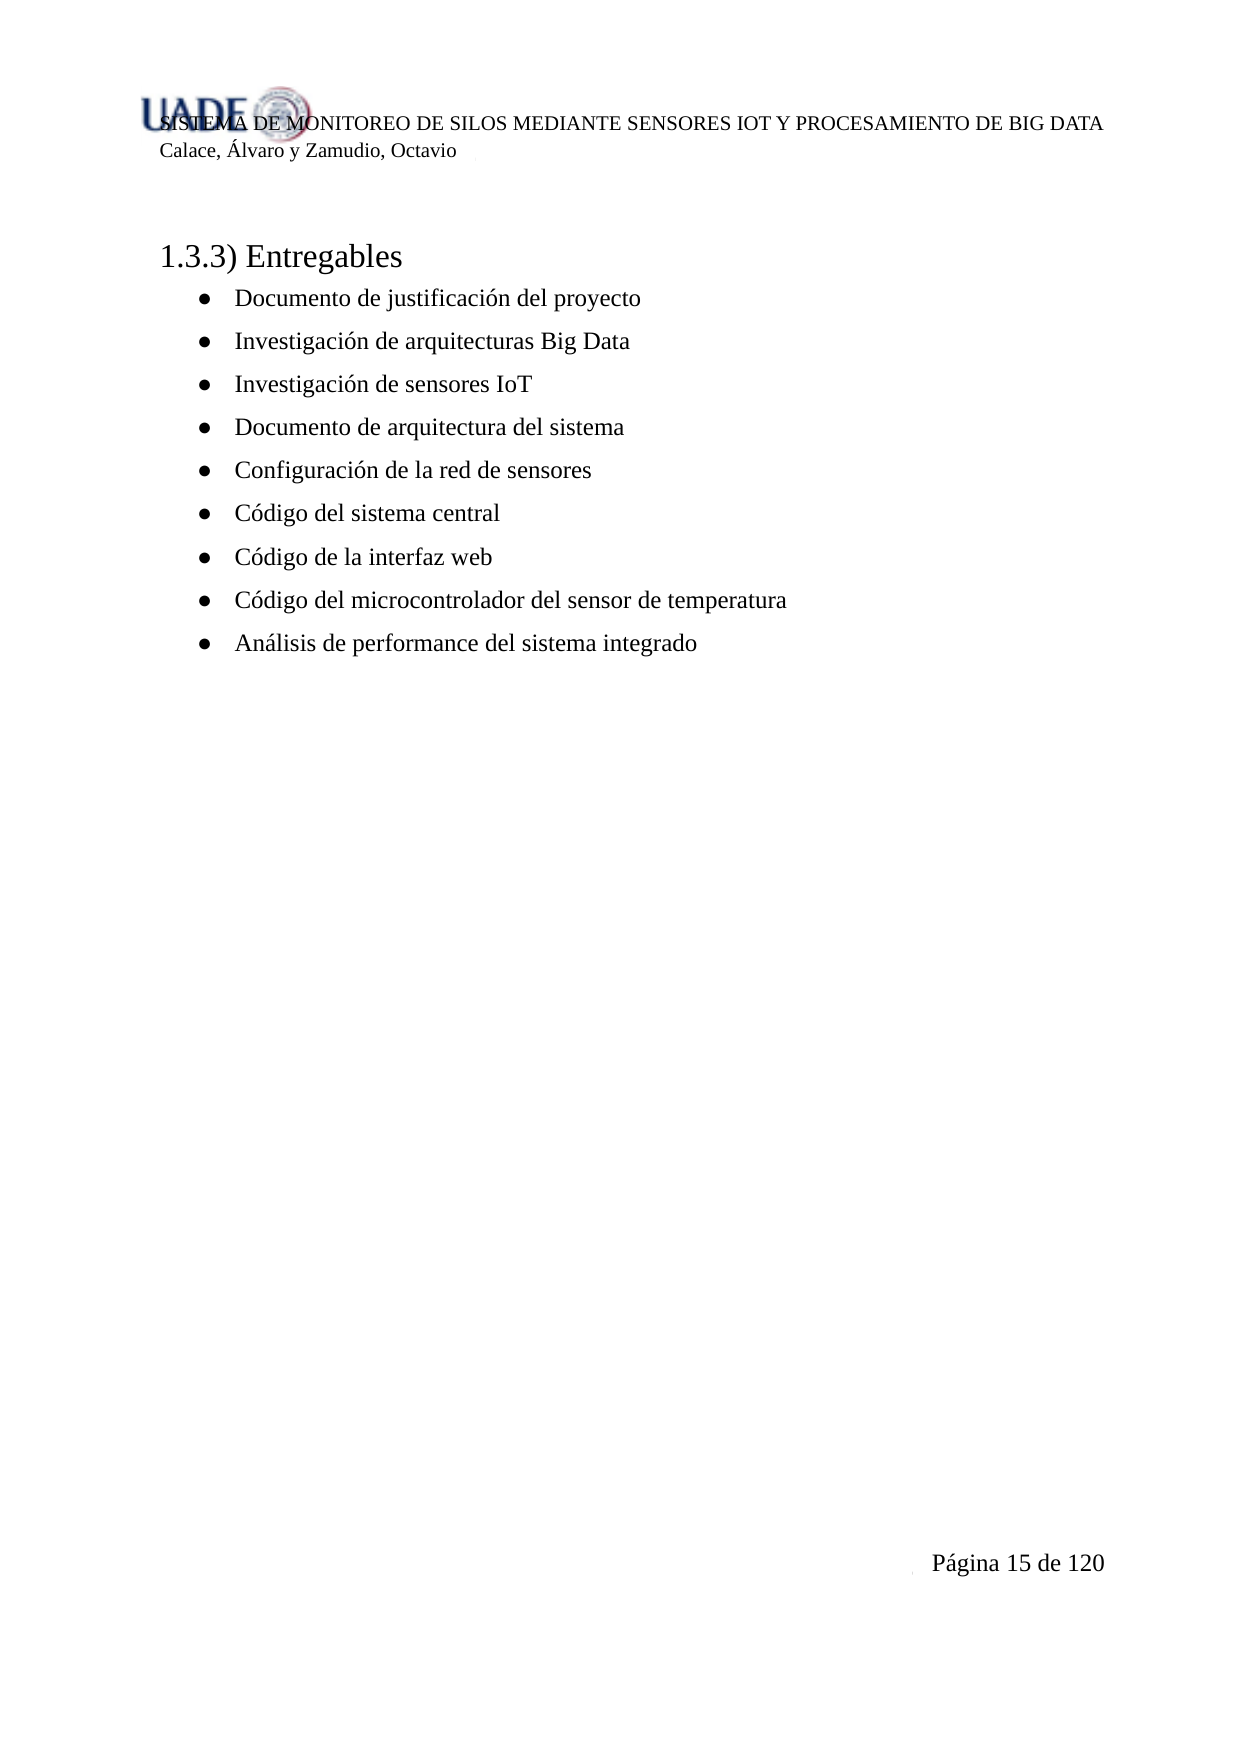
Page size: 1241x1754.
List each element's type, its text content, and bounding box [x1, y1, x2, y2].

list Código del microcontrolador del sensor de temperatura [197, 585, 1104, 613]
list Documento de arquitectura del sistema [197, 412, 1104, 441]
list Configuración de la red de sensores [197, 455, 1104, 484]
picture [140, 86, 314, 146]
subtitle 1.3.3) Entregables [159, 236, 1104, 274]
list Investigación de arquitecturas Big Data [197, 326, 1104, 355]
list Investigación de sensores IoT [197, 369, 1104, 398]
list Código de la interfaz web [197, 542, 1104, 570]
list Análisis de performance del sistema integrado [197, 628, 1104, 657]
list Documento de justificación del proyecto [197, 283, 1104, 312]
list Código del sistema central [197, 498, 1104, 527]
